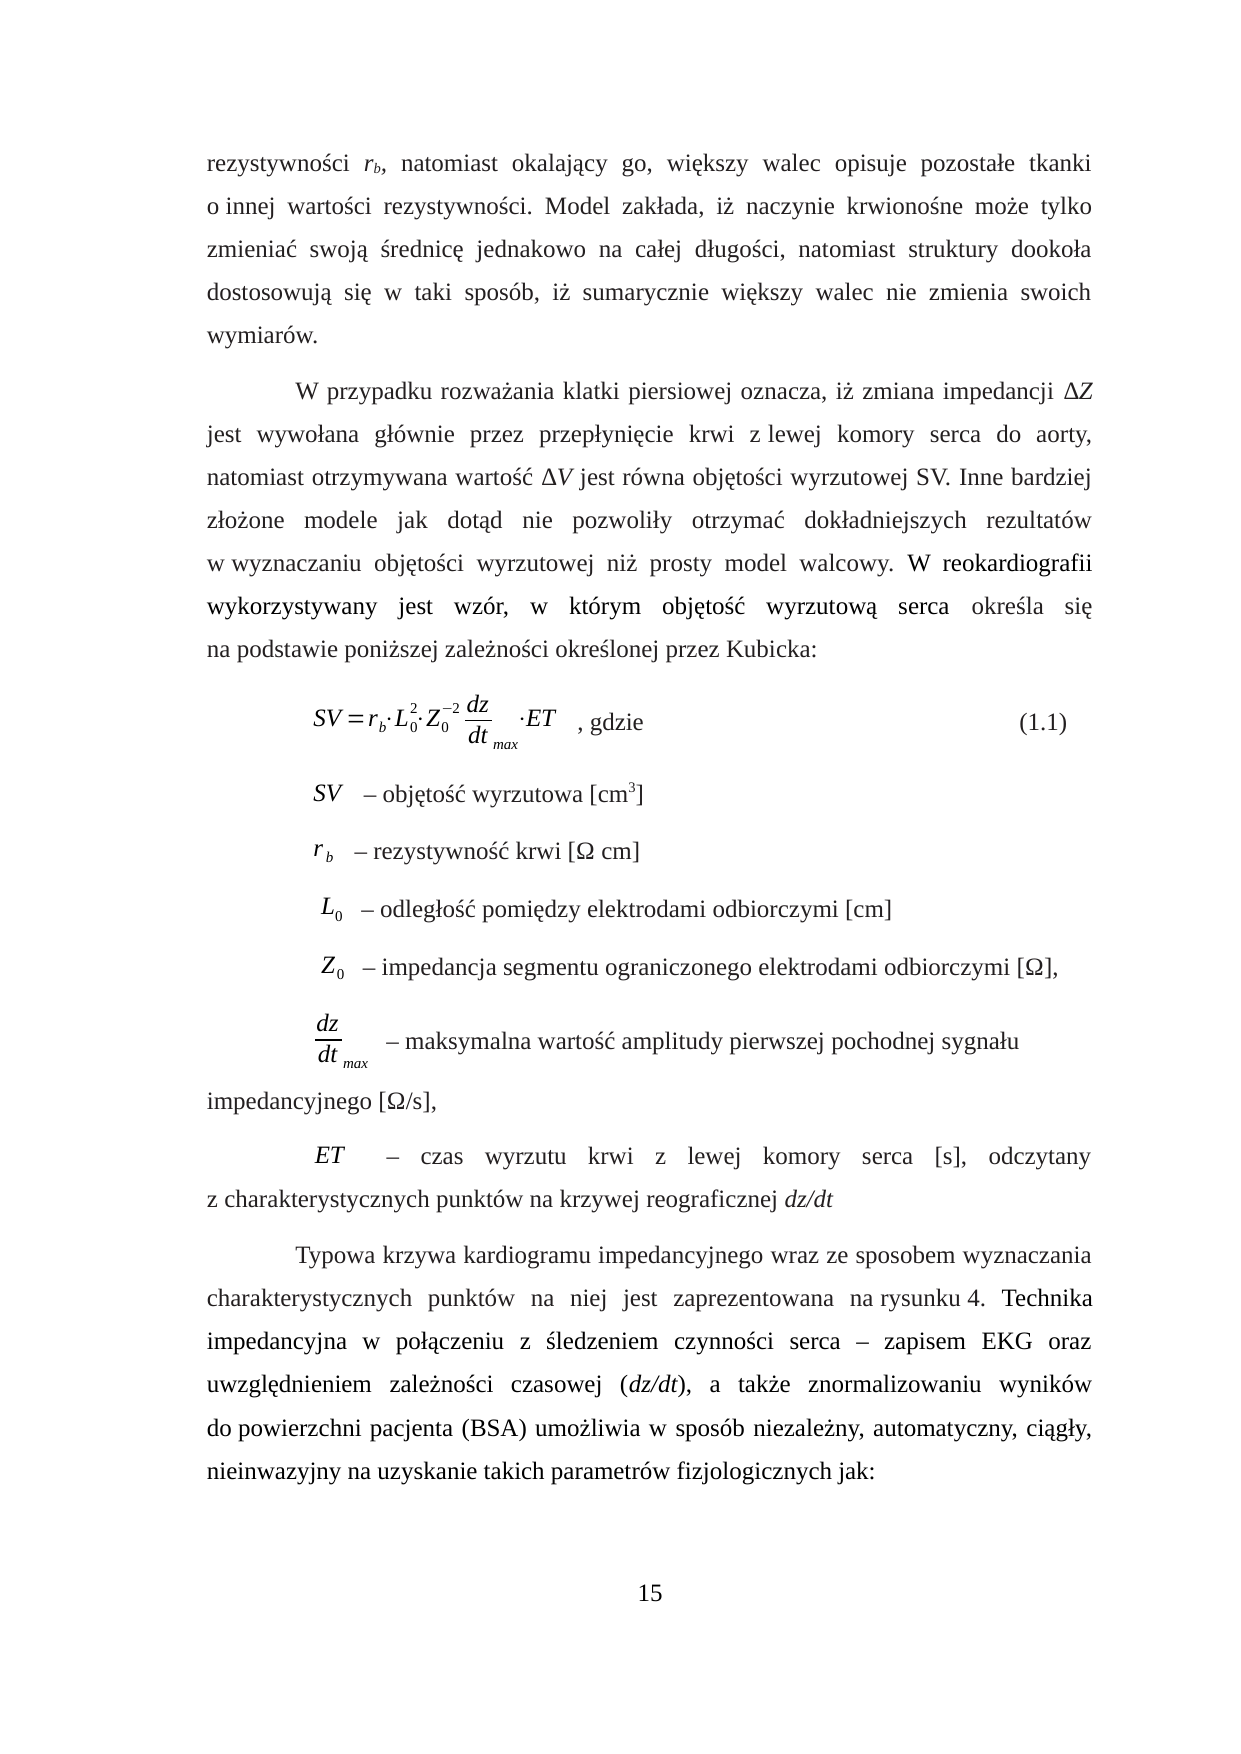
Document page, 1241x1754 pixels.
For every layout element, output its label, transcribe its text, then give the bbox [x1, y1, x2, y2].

text Typowa krzywa kardiogramu impedancyjnego wraz ze sposobem wyznaczania charakterystycznych punktów na niej jest zaprezentowana na rysunku 4. Technika impedancyjna w połączeniu z śledzeniem czynności serca – zapisem EKG oraz uwzględnieniem zależności czasowej (dz/dt), a także znormalizowaniu wyników do powierzchni pacjenta (BSA) umożliwia w sposób niezależny, automatyczny, ciągły, nieinwazyjny na uzyskanie takich parametrów fizjologicznych jak: [207, 1240, 1093, 1484]
text – objętość wyrzutowa [cm3] [207, 779, 1093, 808]
text rezystywności rb, natomiast okalający go, większy walec opisuje pozostałe tkanki o innej wartości rezystywności. Model zakłada, iż naczynie krwionośne może tylko zmieniać swoją średnicę jednakowo na całej długości, natomiast struktury dookoła dostosowują się w taki sposób, iż sumarycznie większy walec nie zmienia swoich wymiarów. [207, 148, 1093, 349]
text – rezystywność krwi [Ω cm] [207, 834, 1093, 866]
text – impedancja segmentu ograniczonego elektrodami odbiorczymi [Ω], [207, 951, 1093, 983]
text W przypadku rozważania klatki piersiowej oznacza, iż zmiana impedancji ∆Z jest wywołana głównie przez przepłynięcie krwi z lewej komory serca do aorty, natomiast otrzymywana wartość ∆V jest równa objętości wyrzutowej SV. Inne bardziej złożone modele jak dotąd nie pozwoliły otrzymać dokładniejszych rezultatów w wyznaczaniu objętości wyrzutowej niż prosty model walcowy. W reokardiografii wykorzystywany jest wzór, w którym objętość wyrzutową serca określa się na podstawie poniższej zależności określonej przez Kubicka: [207, 376, 1093, 663]
text – czas wyrzutu krwi z lewej komory serca [s], odczytany z charakterystycznych punktów na krzywej reograficznej dz/dt [207, 1141, 1093, 1213]
text – odległość pomiędzy elektrodami odbiorczymi [cm] [207, 893, 1093, 924]
text – maksymalna wartość amplitudy pierwszej pochodnej sygnału impedancyjnego [Ω/s], [207, 1009, 1093, 1114]
text , gdzie (1.1) [207, 690, 1093, 752]
